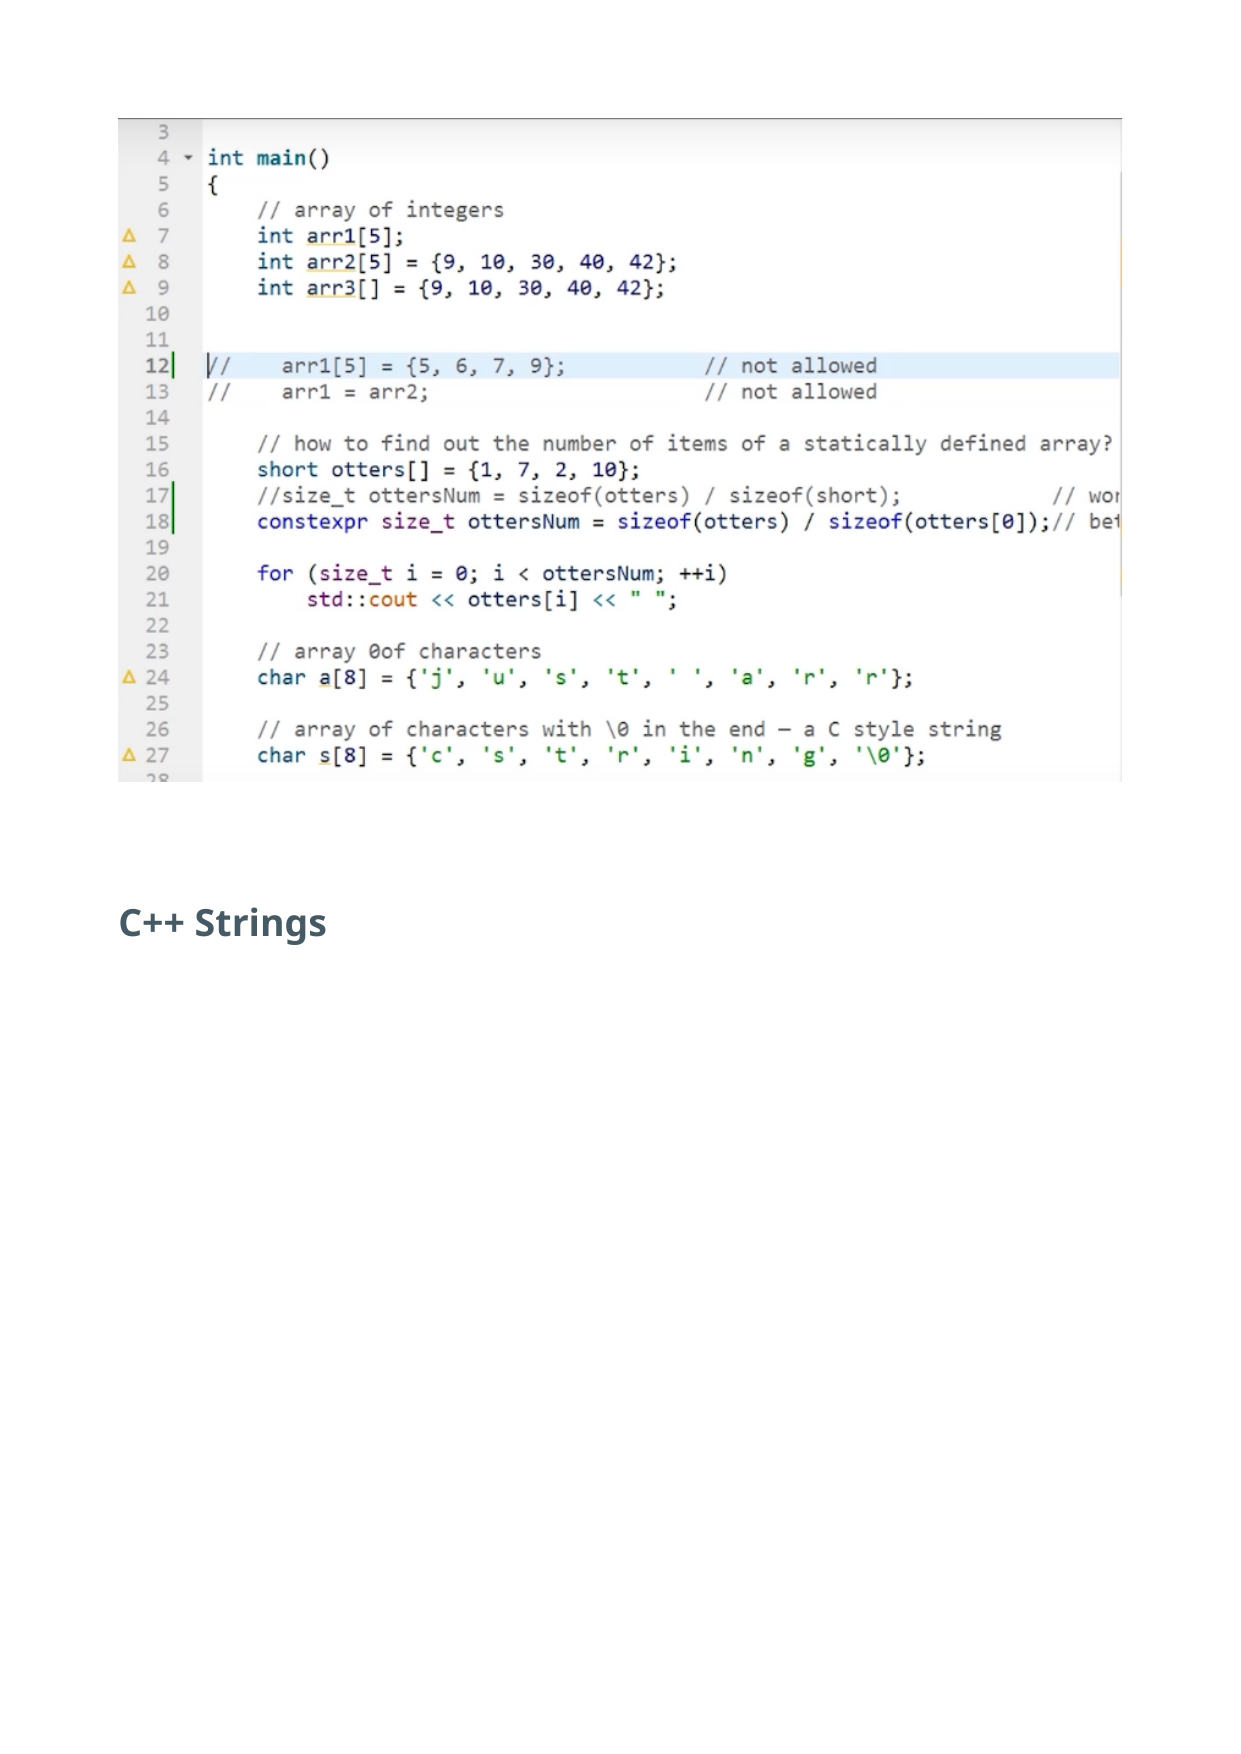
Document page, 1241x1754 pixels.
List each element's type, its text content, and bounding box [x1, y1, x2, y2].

subtitle C++ Strings [118, 896, 1122, 947]
picture [118, 118, 1123, 782]
